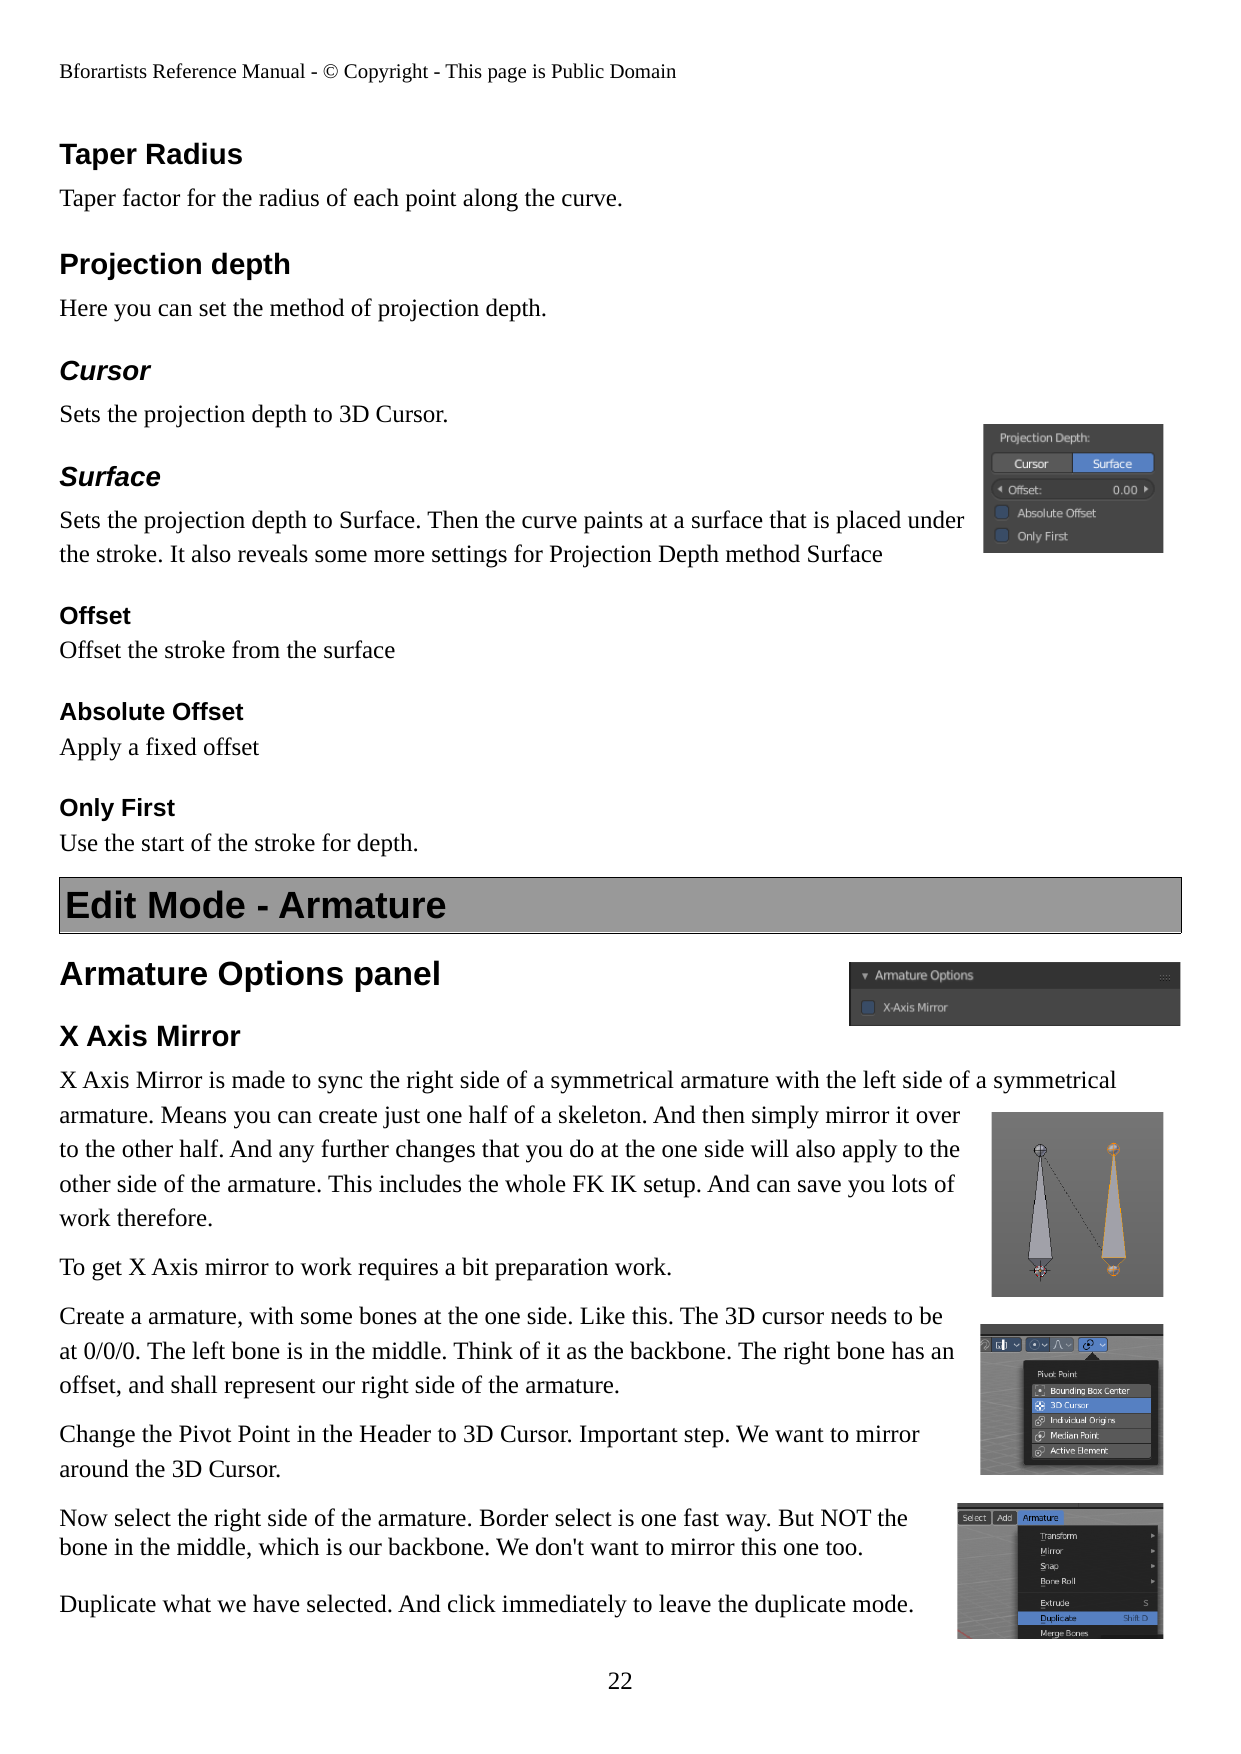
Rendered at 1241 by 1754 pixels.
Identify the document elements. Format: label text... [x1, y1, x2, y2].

subtitle Absolute Offset [59, 697, 1181, 726]
picture [957, 1503, 1164, 1639]
text Apply a fixed offset [59, 732, 1181, 761]
subtitle X Axis Mirror [59, 1019, 1181, 1053]
text Now select the right side of the armature. Border select is one fast way. But NOT the bone in the middle, which is our backbone. We don't want to mirror this one too. [59, 1503, 957, 1561]
picture [849, 962, 1181, 1026]
text Sets the projection depth to 3D Cursor. [59, 399, 1181, 427]
text Taper factor for the radius of each point along the curve. [59, 183, 1181, 212]
text Change the Pivot Point in the Header to 3D Cursor. Important step. We want to mirror around the 3D Cursor. [59, 1419, 1181, 1483]
picture [991, 1112, 1164, 1297]
text Duplicate what we have selected. And click immediately to leave the duplicate mode. [59, 1589, 957, 1618]
subtitle Only First [59, 793, 1181, 822]
text Use the start of the stroke for depth. [59, 828, 1181, 857]
text Sets the projection depth to Surface. Then the curve paints at a surface that is placed under the stroke. It also reveals some more settings for Projection Depth method Surface [59, 505, 1181, 568]
text Create a armature, with some bones at the one side. Like this. The 3D cursor needs to be at 0/0/0. The left bone is in the middle. Think of it as the backbone. The right bone has an offset, and shall represent our right side of the armature. [59, 1301, 1181, 1399]
picture [980, 1324, 1164, 1475]
subtitle Armature Options panel [59, 953, 1181, 992]
table_header Edit Mode - Armature [60, 878, 1181, 932]
subtitle [1164, 460, 1181, 492]
subtitle Cursor [59, 354, 1181, 386]
subtitle Projection depth [59, 247, 1181, 280]
text Here you can set the method of projection depth. [59, 293, 1181, 322]
text To get X Axis mirror to work requires a bit preparation work. [59, 1252, 991, 1281]
picture [983, 424, 1164, 553]
text Offset the stroke from the surface [59, 636, 1181, 664]
subtitle Offset [59, 601, 1181, 629]
subtitle Taper Radius [59, 137, 1181, 170]
subtitle Surface [59, 460, 983, 492]
text X Axis Mirror is made to sync the right side of a symmetrical armature with the left side of a symmetrical armature. Means you can create just one half of a skeleton. And then simply mirror it over to the other half. And any further changes that you do at the one side will also apply to the other side of the armature. This includes the whole FK IK setup. And can save you lots of work therefore. [59, 1065, 1181, 1232]
